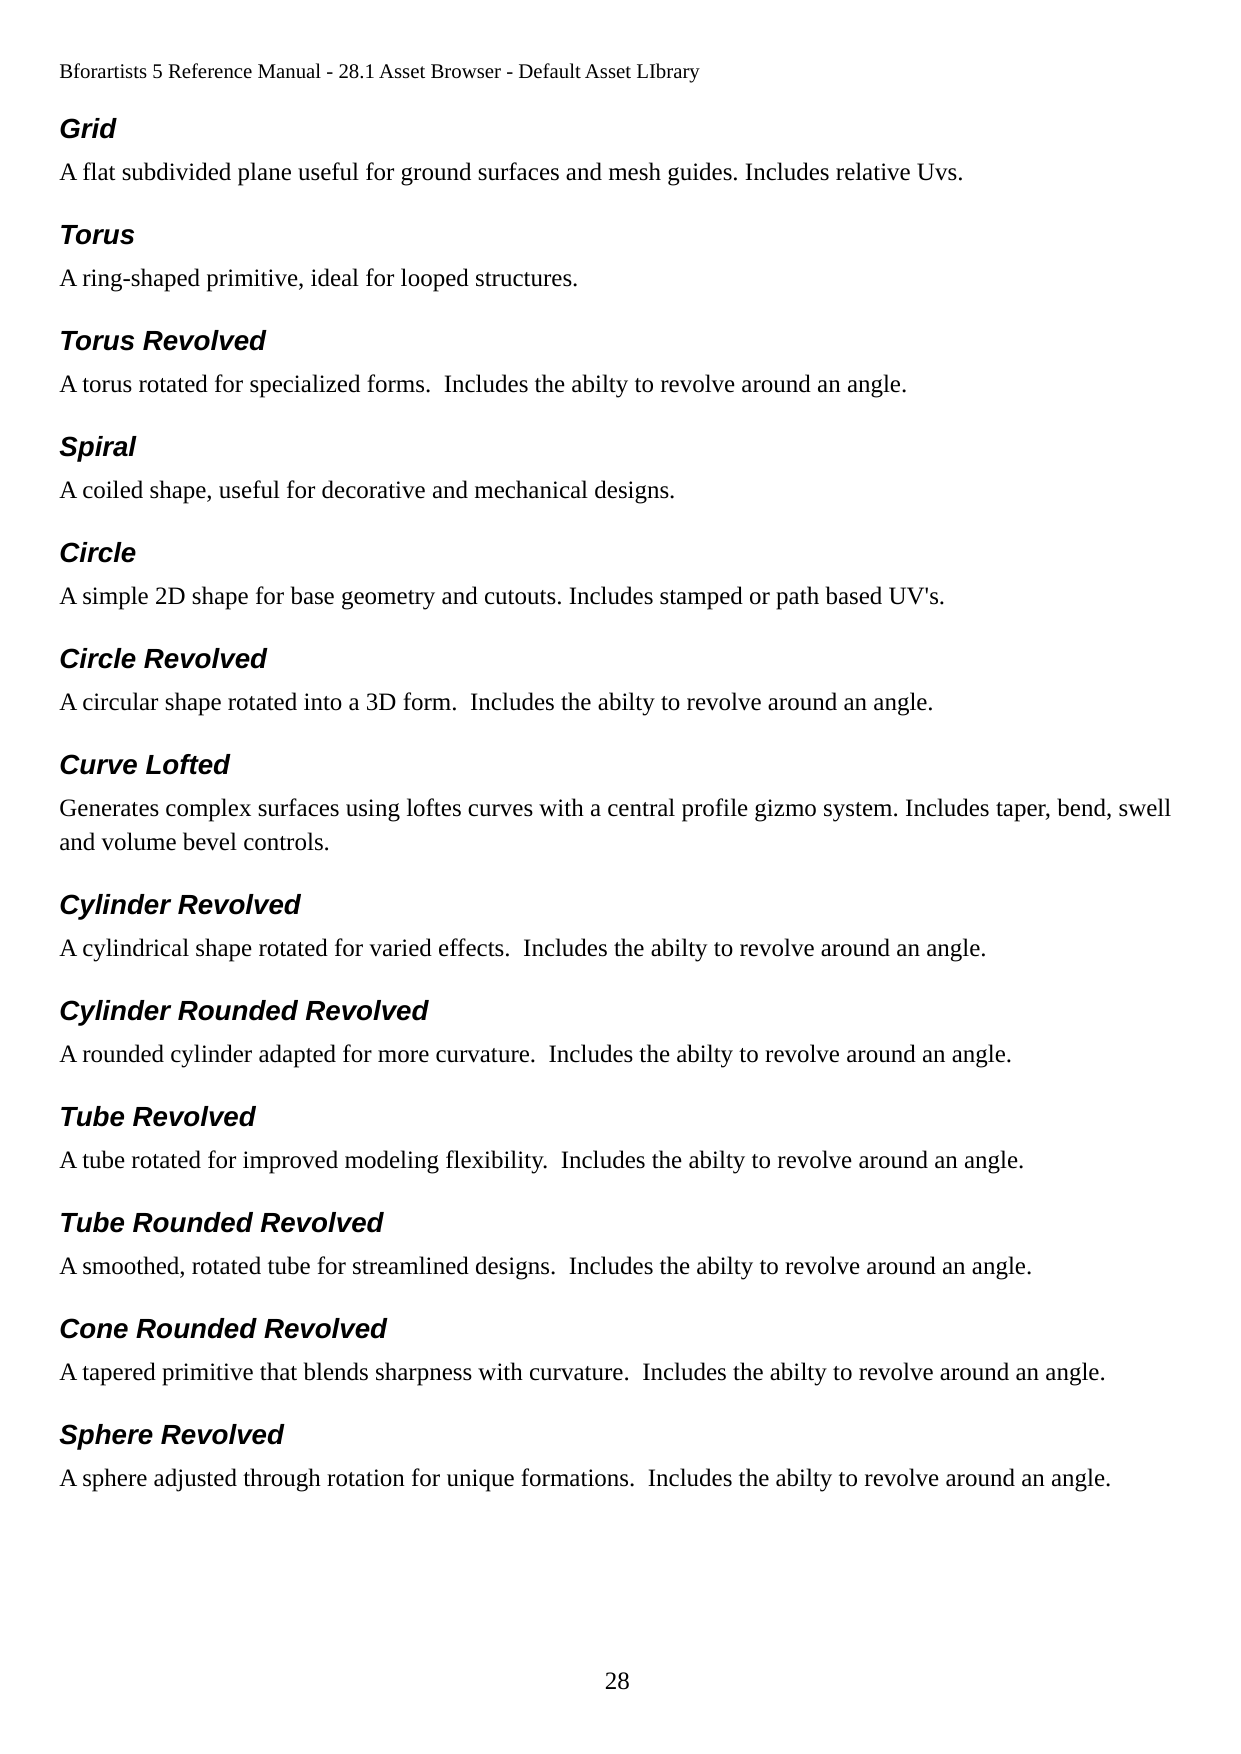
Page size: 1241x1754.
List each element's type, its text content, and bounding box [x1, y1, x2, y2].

subtitle Spiral [59, 430, 1181, 462]
text Generates complex surfaces using loftes curves with a central profile gizmo system. Includes taper, bend, swell and volume bevel controls. [59, 793, 1181, 856]
subtitle Curve Lofted [59, 748, 1181, 780]
text A rounded cylinder adapted for more curvature. Includes the abilty to revolve around an angle. [59, 1039, 1181, 1068]
subtitle Circle [59, 536, 1181, 568]
text A ring-shaped primitive, ideal for looped structures. [59, 263, 1181, 292]
text A sphere adjusted through rotation for unique formations. Includes the abilty to revolve around an angle. [59, 1463, 1181, 1491]
subtitle Cone Rounded Revolved [59, 1312, 1181, 1344]
text A smoothed, rotated tube for streamlined designs. Includes the abilty to revolve around an angle. [59, 1251, 1181, 1279]
subtitle Tube Rounded Revolved [59, 1206, 1181, 1238]
subtitle Cylinder Revolved [59, 889, 1181, 921]
subtitle Grid [59, 113, 1181, 144]
text A circular shape rotated into a 3D form. Includes the abilty to revolve around an angle. [59, 687, 1181, 715]
text A coiled shape, useful for decorative and mechanical designs. [59, 475, 1181, 503]
subtitle Circle Revolved [59, 642, 1181, 674]
text A tube rotated for improved modeling flexibility. Includes the abilty to revolve around an angle. [59, 1145, 1181, 1174]
subtitle Torus Revolved [59, 324, 1181, 356]
text A cylindrical shape rotated for varied effects. Includes the abilty to revolve around an angle. [59, 933, 1181, 962]
subtitle Cylinder Rounded Revolved [59, 994, 1181, 1026]
subtitle Tube Revolved [59, 1101, 1181, 1132]
text A flat subdivided plane useful for ground surfaces and mesh guides. Includes relative Uvs. [59, 157, 1181, 186]
subtitle Torus [59, 218, 1181, 250]
subtitle Sphere Revolved [59, 1418, 1181, 1450]
text A tapered primitive that blends sharpness with curvature. Includes the abilty to revolve around an angle. [59, 1357, 1181, 1386]
text A simple 2D shape for base geometry and cutouts. Includes stamped or path based UV's. [59, 581, 1181, 609]
text A torus rotated for specialized forms. Includes the abilty to revolve around an angle. [59, 369, 1181, 398]
